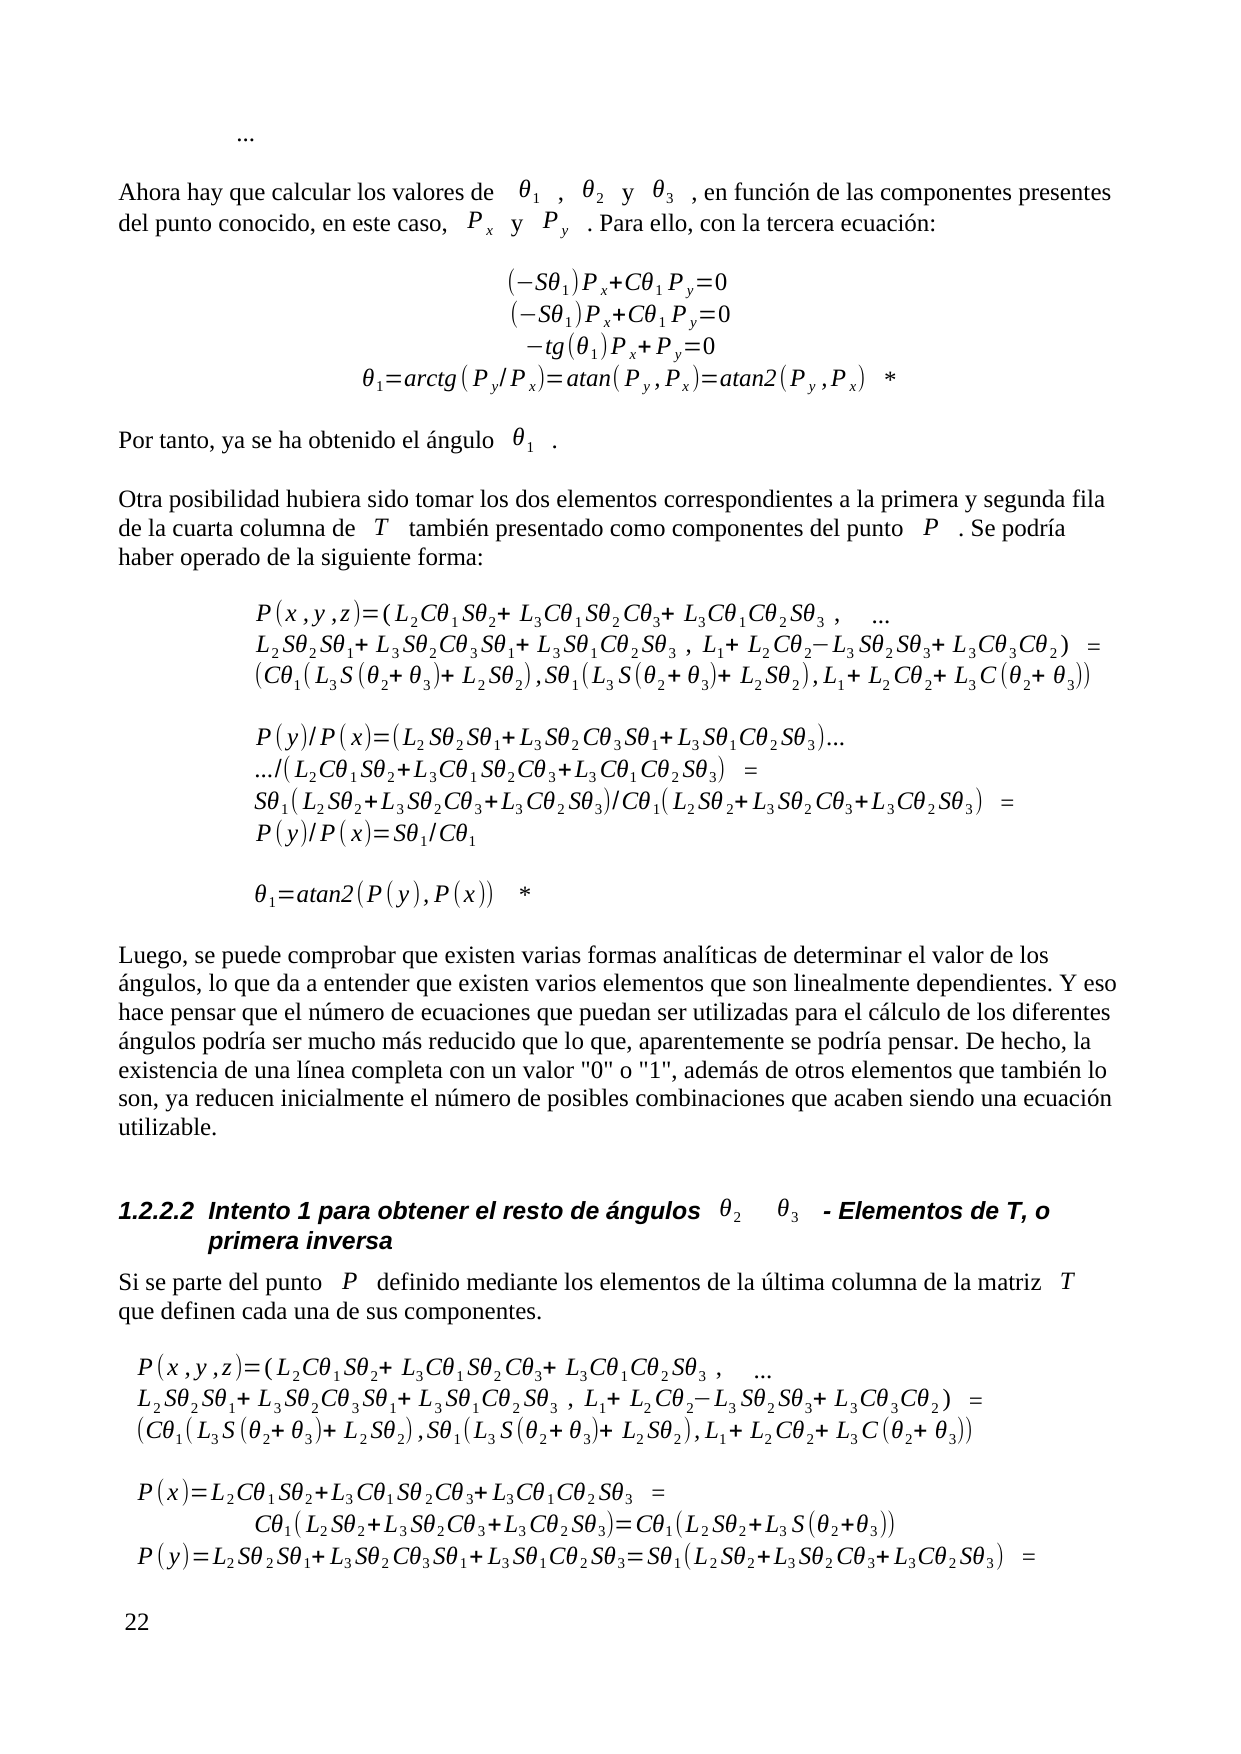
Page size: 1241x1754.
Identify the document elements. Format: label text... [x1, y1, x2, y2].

text = [236, 786, 1122, 818]
text = [236, 722, 1122, 786]
text Luego, se puede comprobar que existen varias formas analíticas de determinar el valor de los ángulos, lo que da a entender que existen varios elementos que son linealmente dependientes. Y eso hace pensar que el número de ecuaciones que puedan ser utilizadas para el cálculo de los diferentes ángulos podría ser mucho más reducido que lo que, aparentemente se podría pensar. De hecho, la existencia de una línea completa con un valor "0" o "1", además de otros elementos que también lo son, ya reducen inicialmente el número de posibles combinaciones que acaben siendo una ecuación utilizable. [118, 940, 1122, 1141]
text * [236, 879, 1122, 911]
text ... [118, 1353, 1122, 1385]
text ... [236, 599, 1122, 631]
text Ahora hay que calcular los valores de ,y, en función de las componentes presentes del punto conocido, en este caso,y. Para ello, con la tercera ecuación: [118, 176, 1122, 238]
text ... [236, 118, 1122, 147]
text Si se parte del puntodefinido mediante los elementos de la última columna de la matrizque definen cada una de sus componentes. [118, 1267, 1122, 1325]
text = [118, 1541, 1122, 1572]
text Otra posibilidad hubiera sido tomar los dos elementos correspondientes a la primera y segunda fila de la cuarta columna detambién presentado como componentes del punto. Se podría haber operado de la siguiente forma: [118, 484, 1122, 570]
text = [236, 631, 1122, 662]
text * [118, 363, 1122, 395]
text Por tanto, ya se ha obtenido el ángulo. [118, 424, 1122, 455]
text = [118, 1477, 1122, 1508]
text = [118, 1385, 1122, 1416]
subtitle Intento 1 para obtener el resto de ángulos - Elementos de T, o primera inversa [118, 1195, 1122, 1255]
